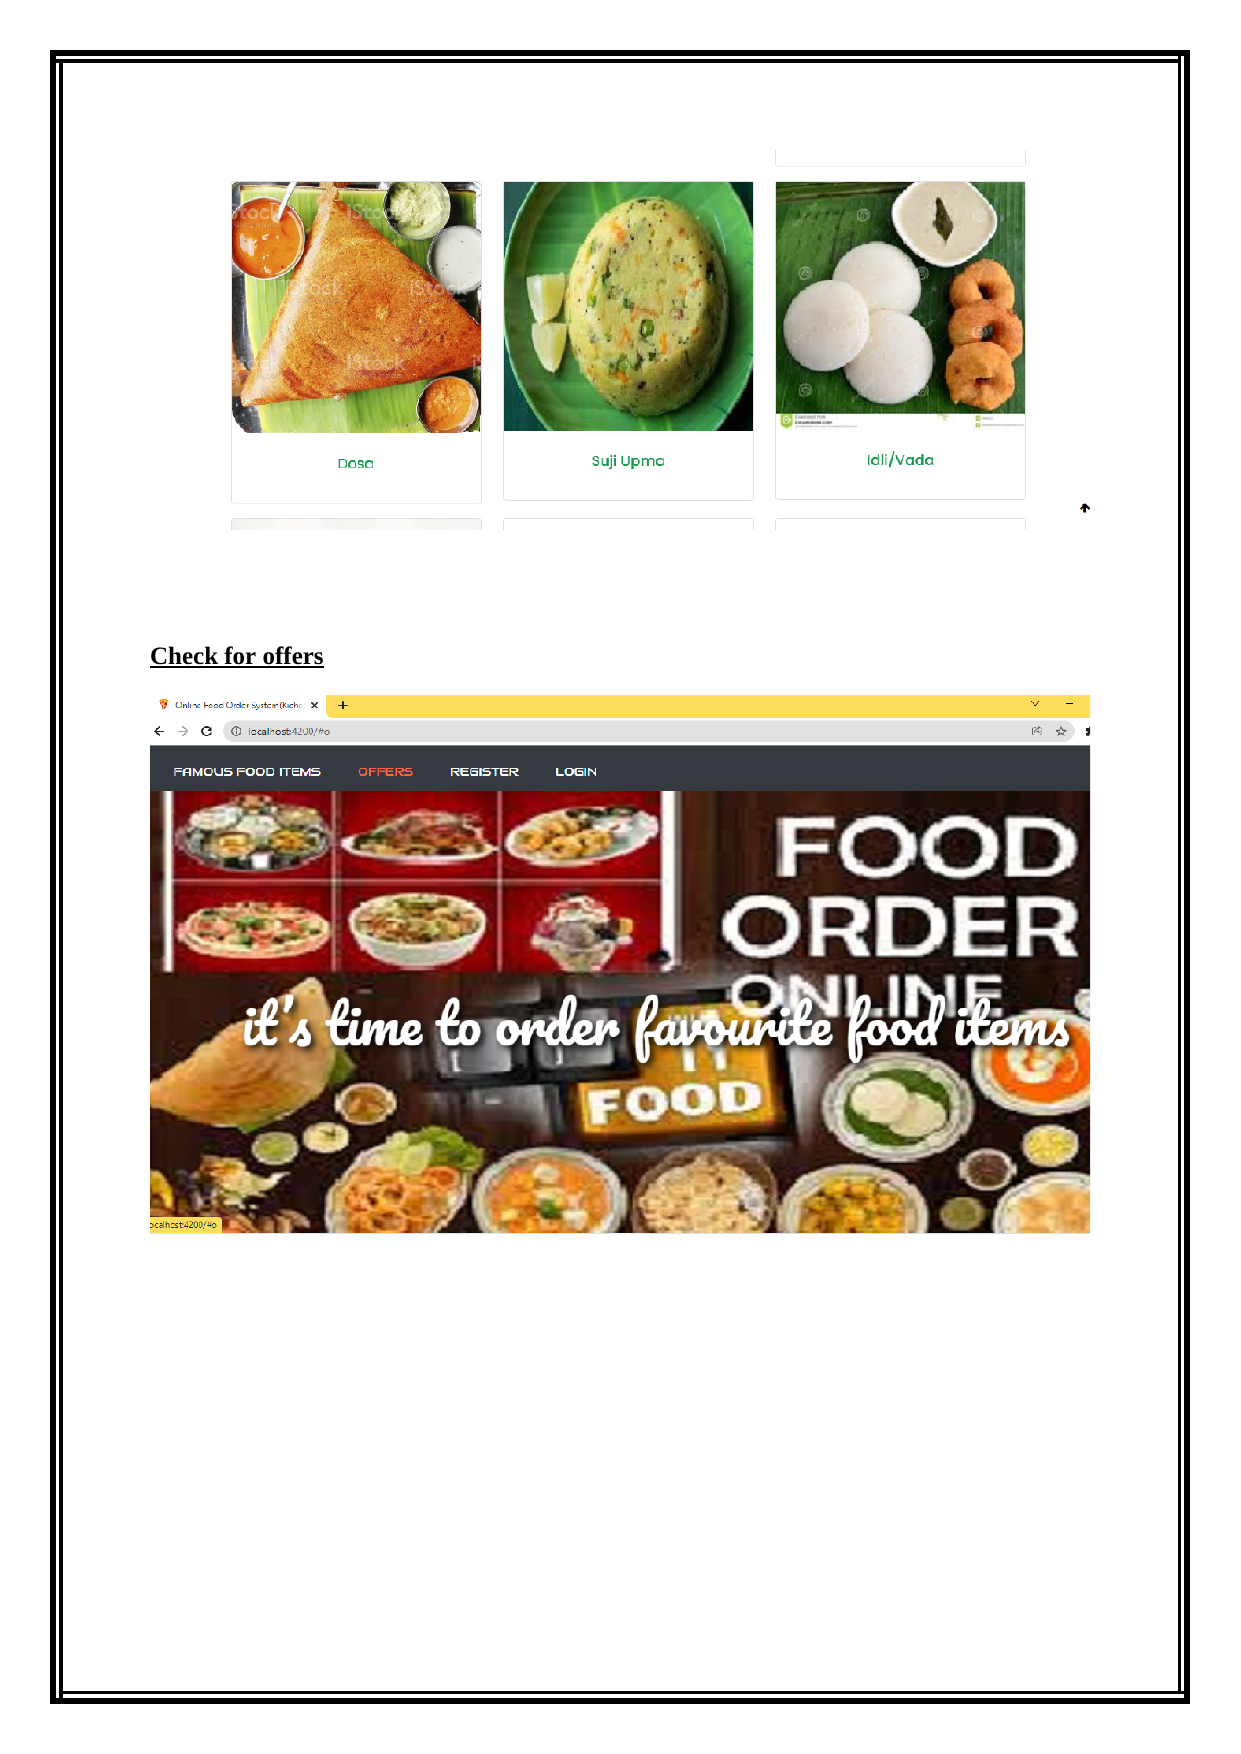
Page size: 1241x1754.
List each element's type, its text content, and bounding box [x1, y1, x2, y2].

picture [150, 150, 1091, 530]
text Check for offers [150, 641, 1090, 670]
picture [150, 695, 1091, 1234]
